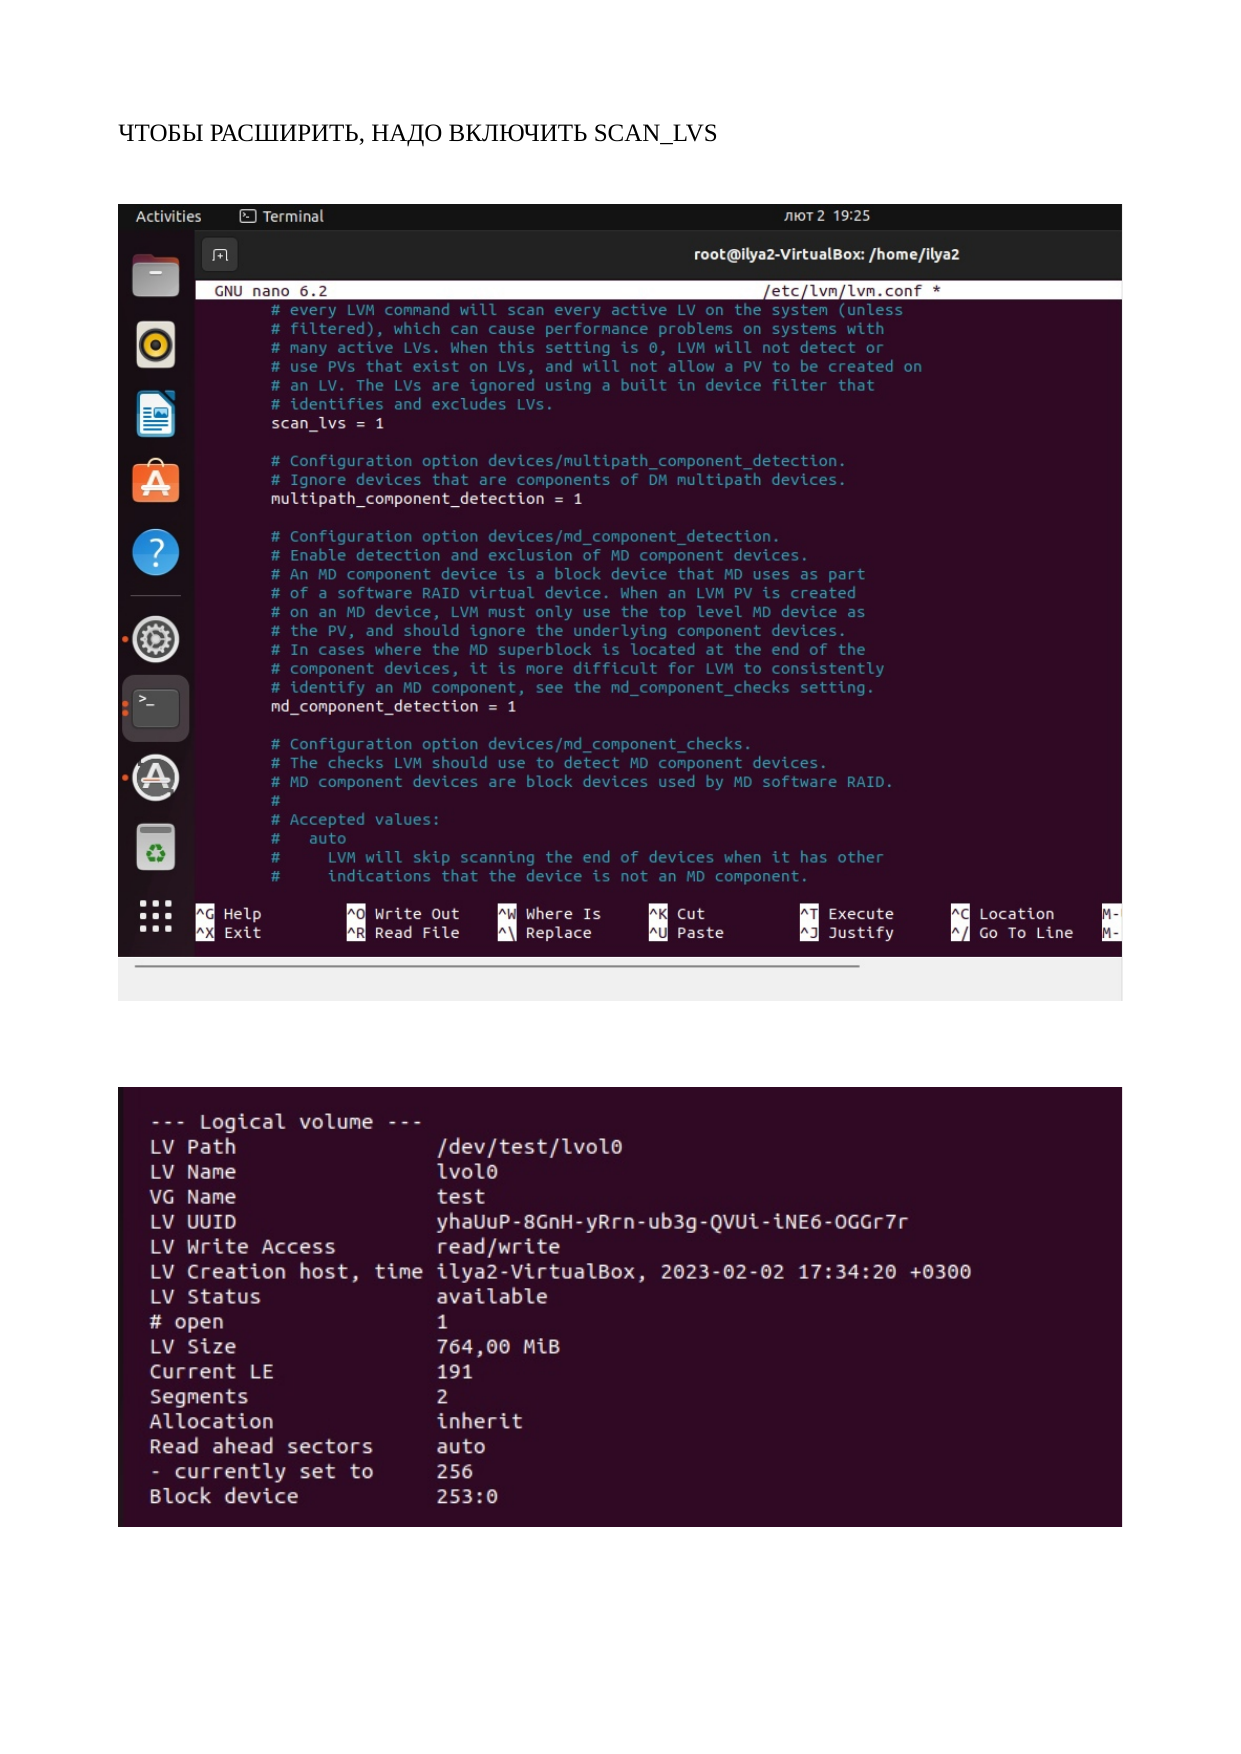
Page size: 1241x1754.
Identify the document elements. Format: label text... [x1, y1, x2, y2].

picture [118, 204, 1123, 1001]
text ЧТОБЫ РАСШИРИТЬ, НАДО ВКЛЮЧИТЬ SCAN_LVS [118, 118, 1122, 147]
picture [118, 1087, 1123, 1527]
